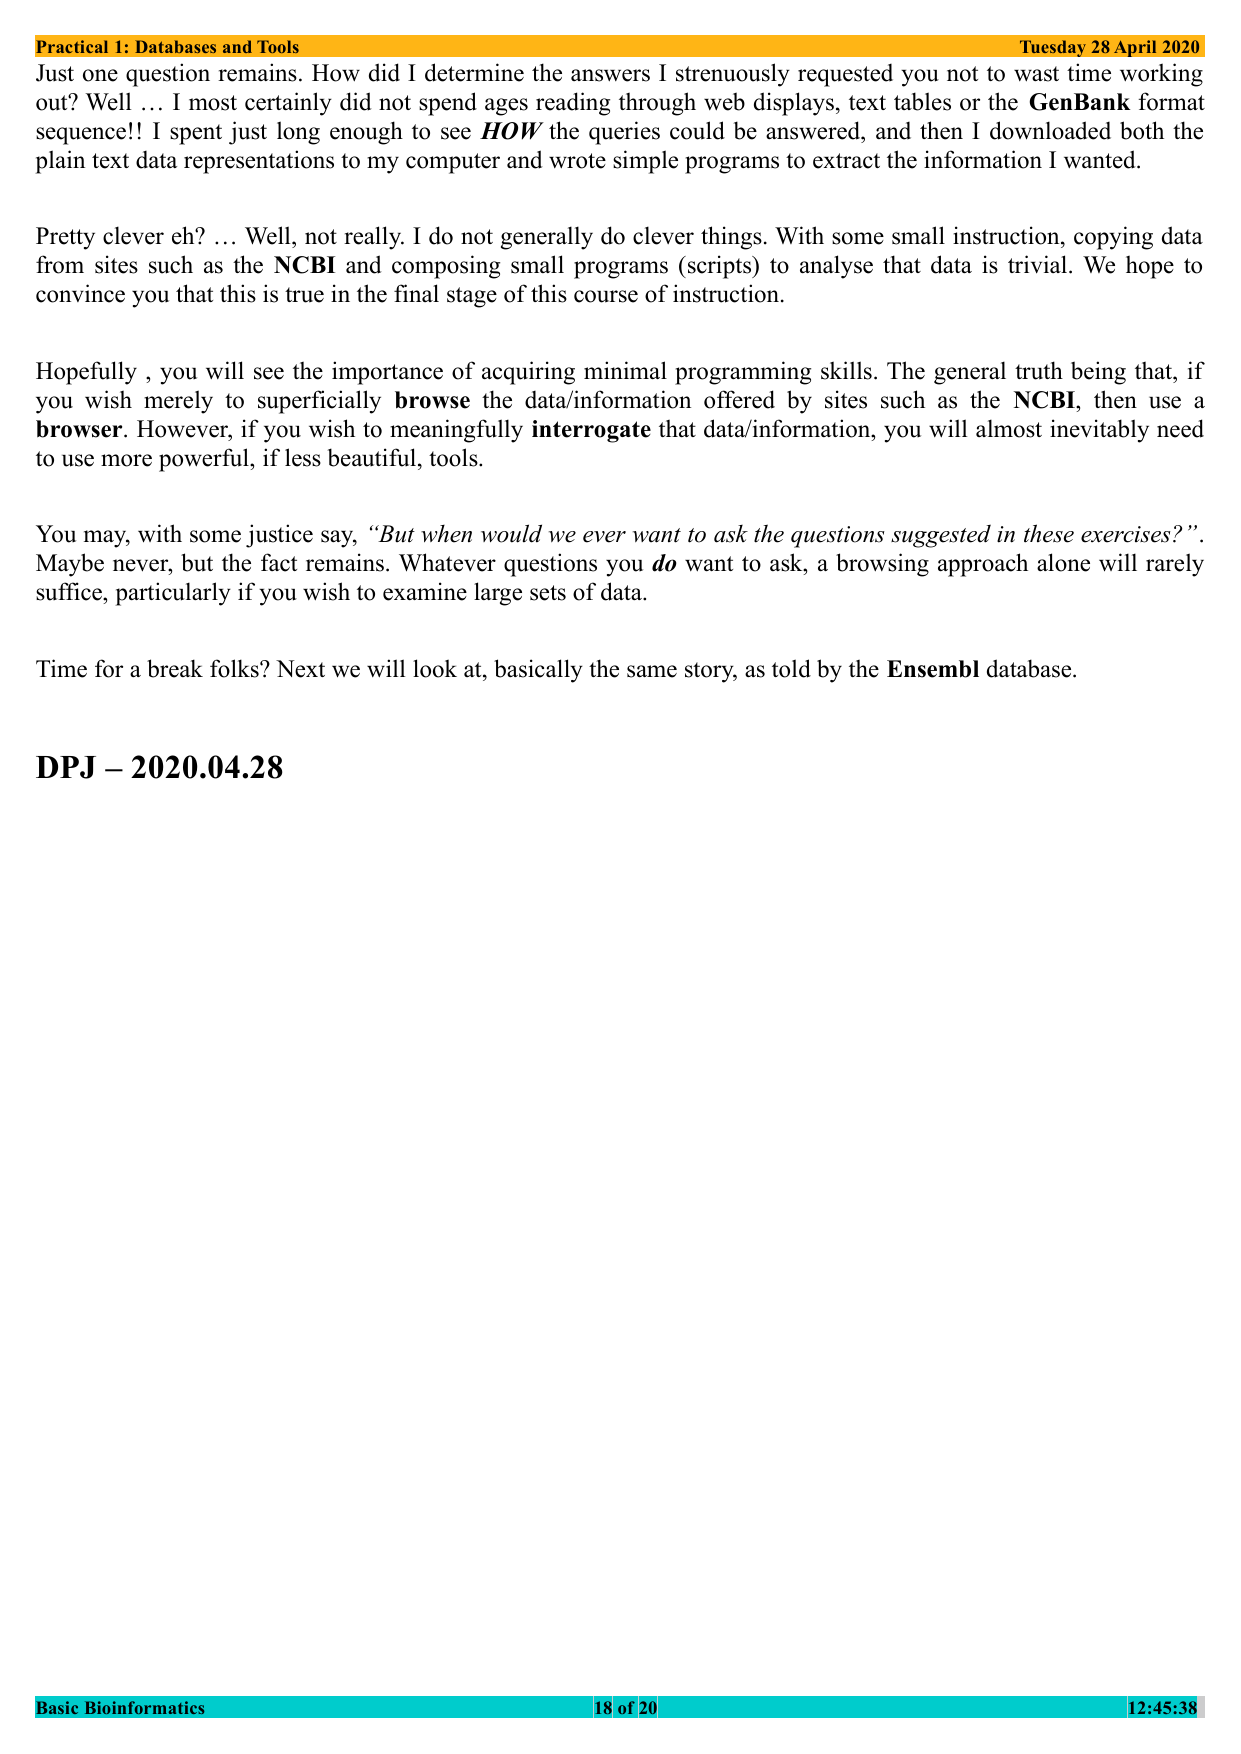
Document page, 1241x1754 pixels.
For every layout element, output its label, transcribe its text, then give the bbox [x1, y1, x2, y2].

text Pretty clever eh? … Well, not really. I do not generally do clever things. With some small instruction, copying data from sites such as the NCBI and composing small programs (scripts) to analyse that data is trivial. We hope to convince you that this is true in the final stage of this course of instruction. [35, 221, 1205, 308]
text Time for a break folks? Next we will look at, basically the same story, as told by the Ensembl database. [35, 653, 1205, 683]
text You may, with some justice say, “But when would we ever want to ask the questions suggested in these exercises?”. Maybe never, but the fact remains. Whatever questions you do want to ask, a browsing approach alone will rarely suffice, particularly if you wish to examine large sets of data. [35, 519, 1205, 606]
text Just one question remains. How did I determine the answers I strenuously requested you not to wast time working out? Well … I most certainly did not spend ages reading through web displays, text tables or the GenBank format sequence!! I spent just long enough to see HOW the queries could be answered, and then I downloaded both the plain text data representations to my computer and wrote simple programs to extract the information I wanted. [35, 57, 1205, 174]
text Hopefully , you will see the importance of acquiring minimal programming skills. The general truth being that, if you wish merely to superficially browse the data/information offered by sites such as the NCBI, then use a browser. However, if you wish to meaningfully interrogate that data/information, you will almost inevitably need to use more powerful, if less beautiful, tools. [35, 356, 1205, 472]
text DPJ – 2020.04.28 [35, 747, 1205, 786]
